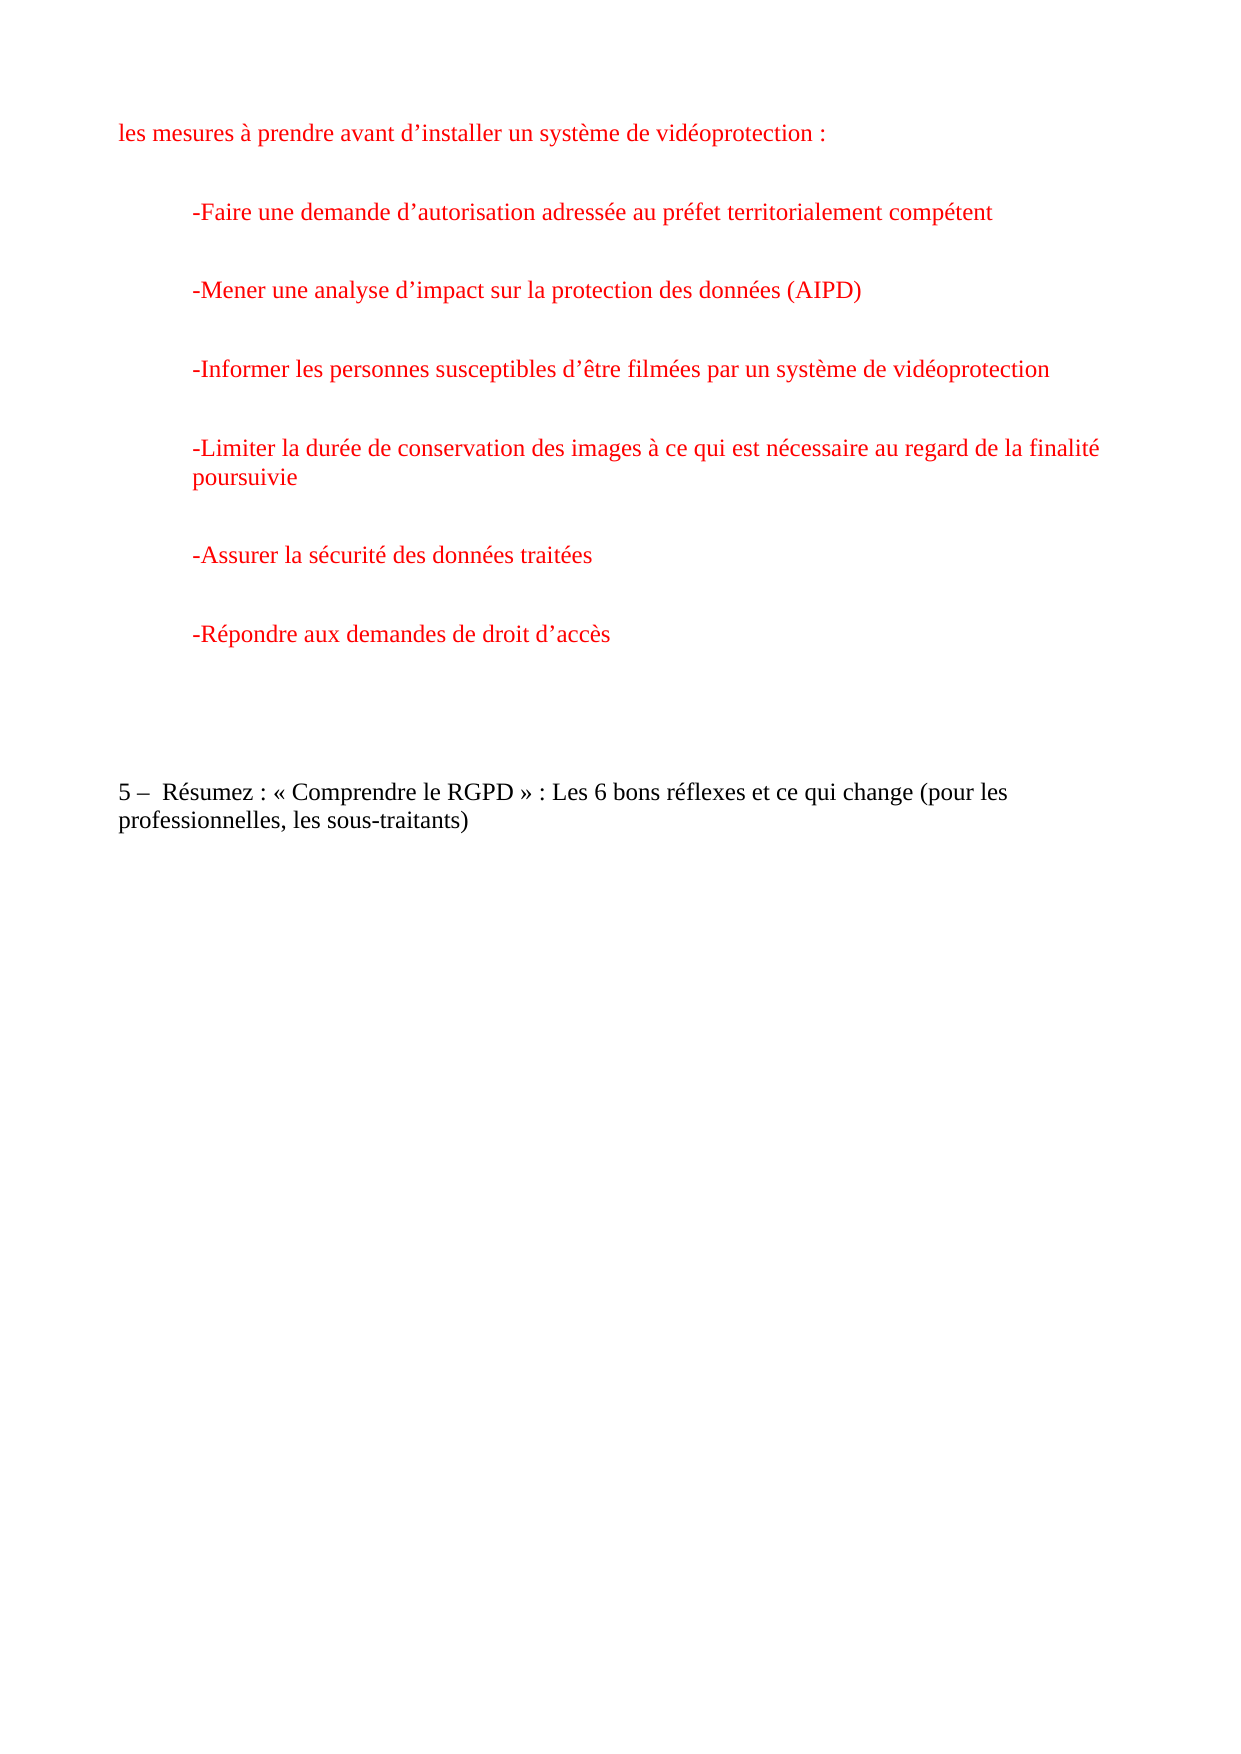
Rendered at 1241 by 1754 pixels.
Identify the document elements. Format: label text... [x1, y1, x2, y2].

text -Répondre aux demandes de droit d’accès [118, 619, 1122, 648]
text -Limiter la durée de conservation des images à ce qui est nécessaire au regard de la finalité poursuivie [192, 433, 1122, 491]
text les mesures à prendre avant d’installer un système de vidéoprotection : [118, 118, 1122, 147]
text -Faire une demande d’autorisation adressée au préfet territorialement compétent [118, 197, 1122, 226]
text -Assurer la sécurité des données traitées [118, 541, 1122, 569]
text 5 – Résumez : « Comprendre le RGPD » : Les 6 bons réflexes et ce qui change (pour les professionnelles, les sous-traitants) [118, 777, 1122, 834]
text -Informer les personnes susceptibles d’être filmées par un système de vidéoprotection [118, 354, 1122, 383]
text -Mener une analyse d’impact sur la protection des données (AIPD) [118, 276, 1122, 304]
